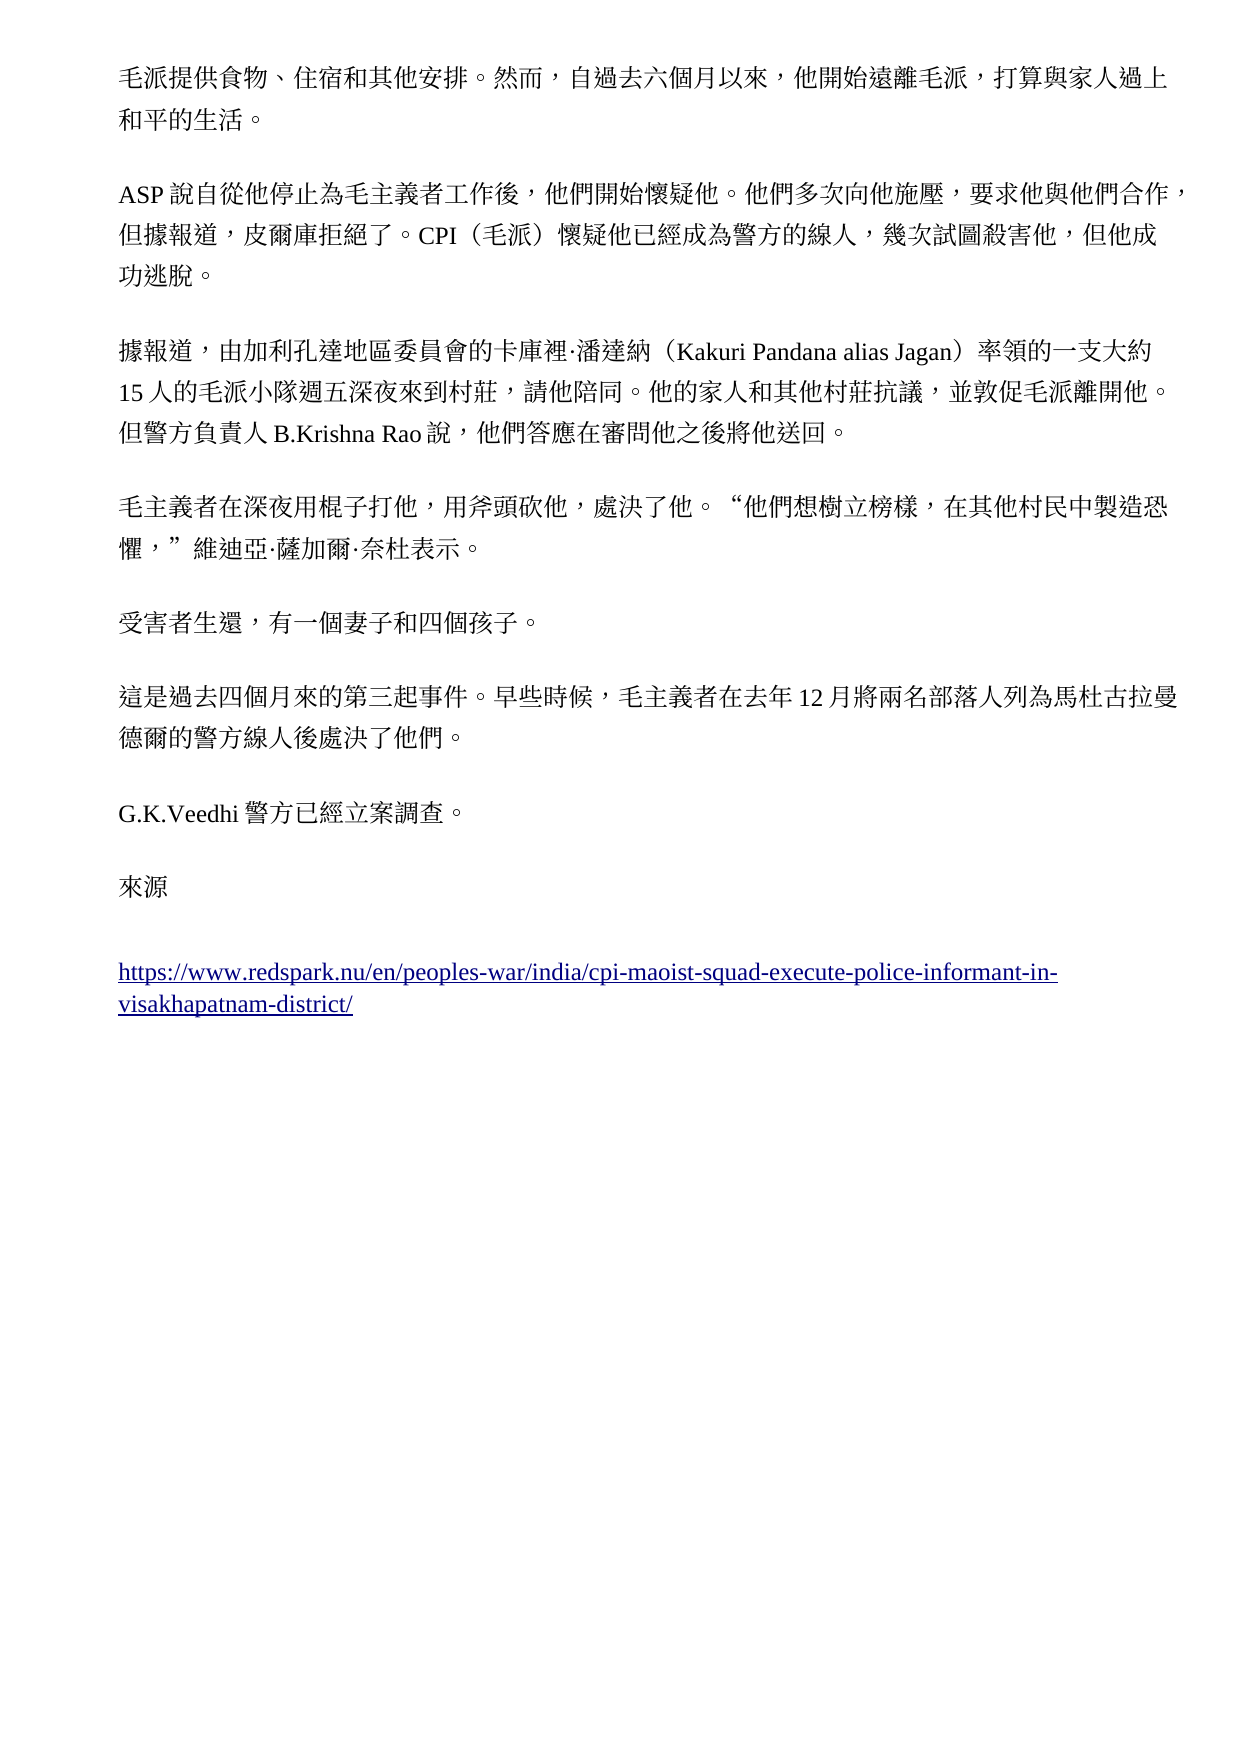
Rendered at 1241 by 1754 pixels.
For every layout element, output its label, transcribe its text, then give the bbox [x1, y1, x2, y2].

text https://www.redspark.nu/wp-content/uploads/2021/03/90265\u 1000x-800x445.jpg 2021-03-06T20:17:36+00:00 艾倫華沙 [‘安得拉邦’，‘CPI（毛主義）’，‘CPI（毛主義）’，‘納薩爾’，‘納薩爾’，‘納薩爾’，‘維薩卡帕特南區’] [“印度”，“人民戰爭”] https://www.redspark.nu/en/peoples-war/india/cpi-maoist-squad-execute-police-informant-in-visakhapatnam-district/ Visakhapatnam區，2021年3月6日：星期五深夜，在Visakhapatnam區G.K.Veedhi警察侷限制下的Mandipalli附近的Kothapalem村，一隊CPI（毛派）幹部據稱處決了一名35歲的部落人和前民兵，因為他自稱是警方線人。 死者名叫科塔帕勒姆居民科拉·皮爾庫 據Chintapalle的ASP，Ch.Vidhya Sagar Naidu稱，Pilku大約一年前是一名現役民兵。據稱他曾為毛派提供食物、住宿和其他安排。然而，自過去六個月以來，他開始遠離毛派，打算與家人過上和平的生活。 ASP說自從他停止為毛主義者工作後，他們開始懷疑他。他們多次向他施壓，要求他與他們合作，但據報道，皮爾庫拒絕了。CPI（毛派）懷疑他已經成為警方的線人，幾次試圖殺害他，但他成功逃脫。 據報道，由加利孔達地區委員會的卡庫裡·潘達納（Kakuri Pandana alias Jagan）率領的一支大約15人的毛派小隊週五深夜來到村莊，請他陪同。他的家人和其他村莊抗議，並敦促毛派離開他。但警方負責人B.Krishna Rao說，他們答應在審問他之後將他送回。 毛主義者在深夜用棍子打他，用斧頭砍他，處決了他。“他們想樹立榜樣，在其他村民中製造恐懼，”維迪亞·薩加爾·奈杜表示。 受害者生還，有一個妻子和四個孩子。 這是過去四個月來的第三起事件。早些時候，毛主義者在去年12月將兩名部落人列為馬杜古拉曼德爾的警方線人後處決了他們。 G.K.Veedhi警方已經立案調查。 來源 [118, 59, 1181, 904]
text https://www.redspark.nu/en/peoples-war/india/cpi-maoist-squad-execute-police-informant-in-visakhapatnam-district/ [118, 923, 1181, 1018]
